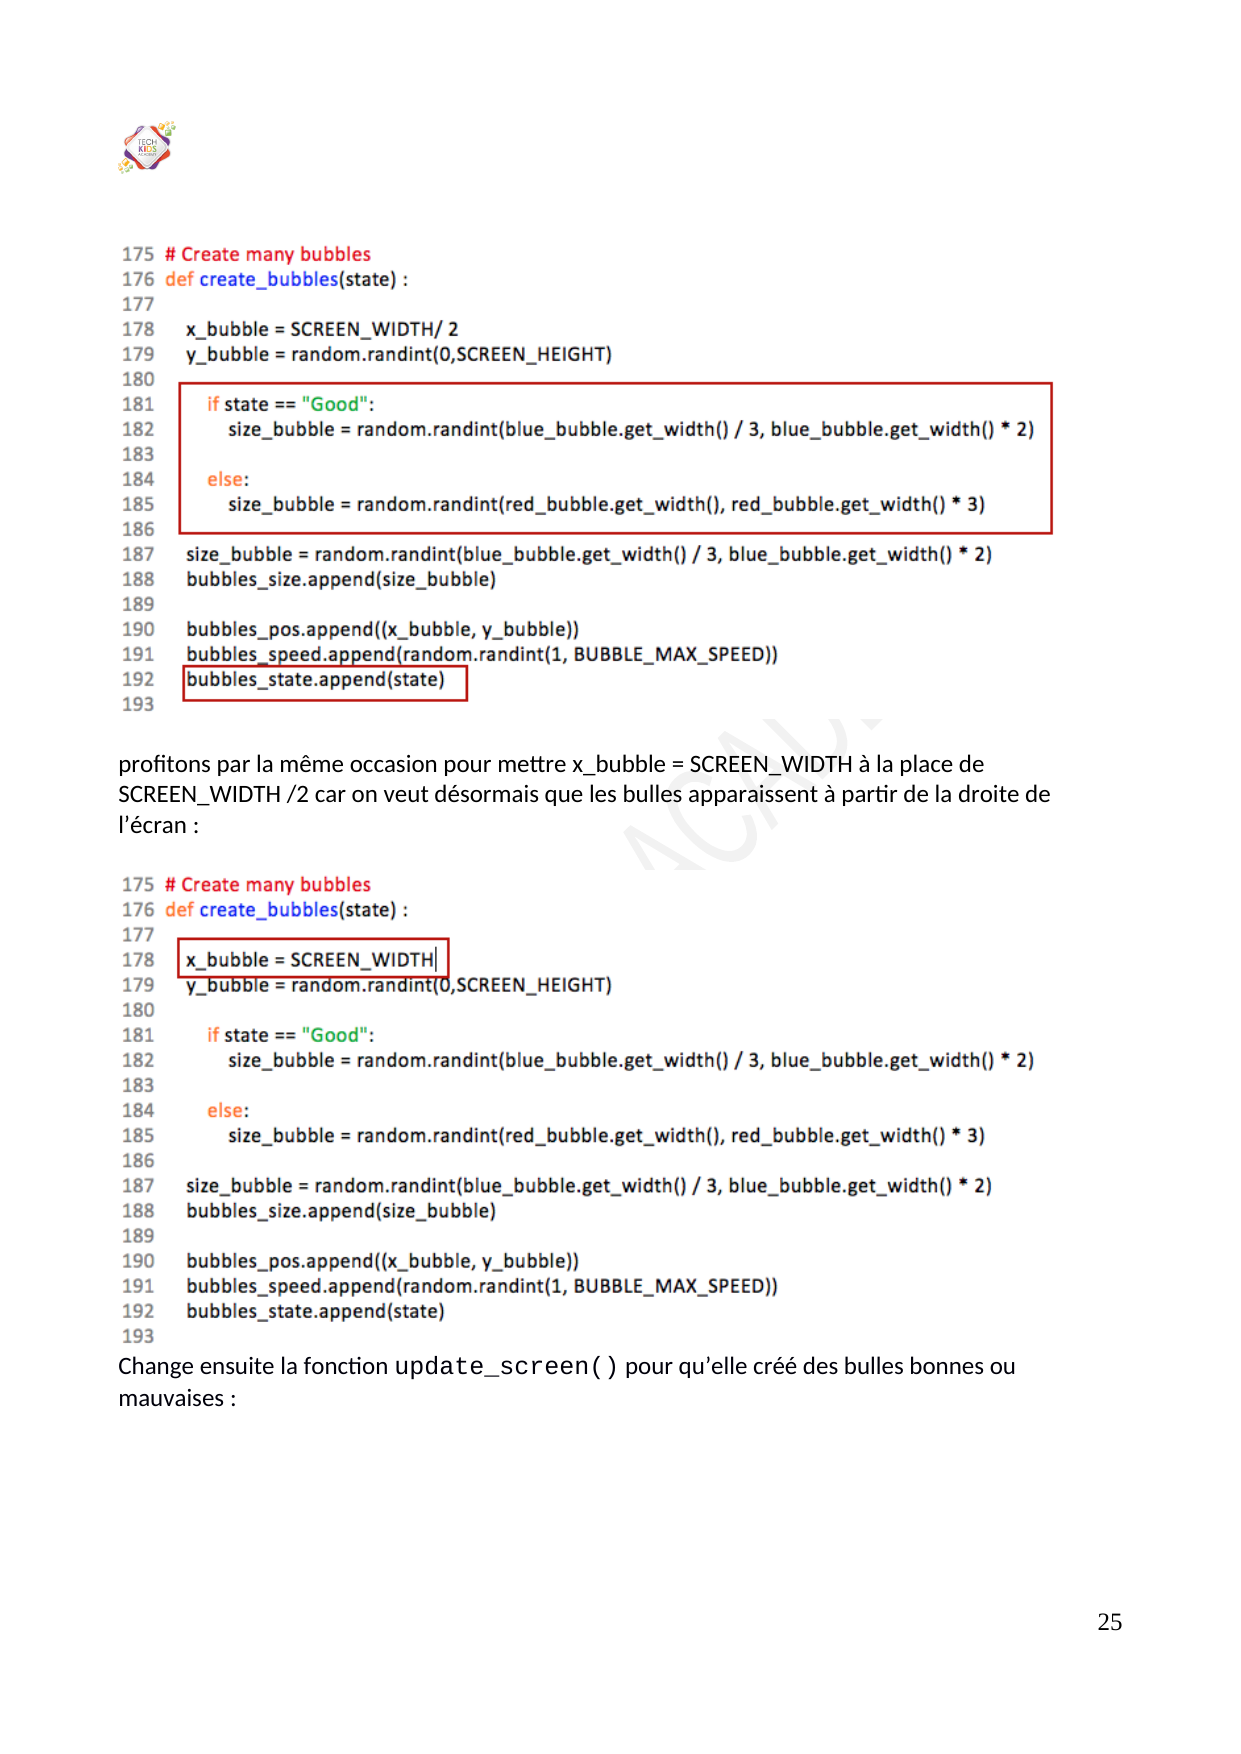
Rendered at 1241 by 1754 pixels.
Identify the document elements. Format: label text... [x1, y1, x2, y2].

picture [118, 240, 1086, 719]
picture [118, 870, 1103, 1351]
text Change ensuite la fonction update_screen() pour qu’elle créé des bulles bonnes ou mauvaises : [118, 1221, 1122, 1412]
picture [118, 118, 176, 176]
text profitons par la même occasion pour mettre x_bubble = SCREEN_WIDTH à la place de SCREEN_WIDTH /2 car on veut désormais que les bulles apparaissent à partir de la droite de l’écran : [118, 748, 1122, 839]
